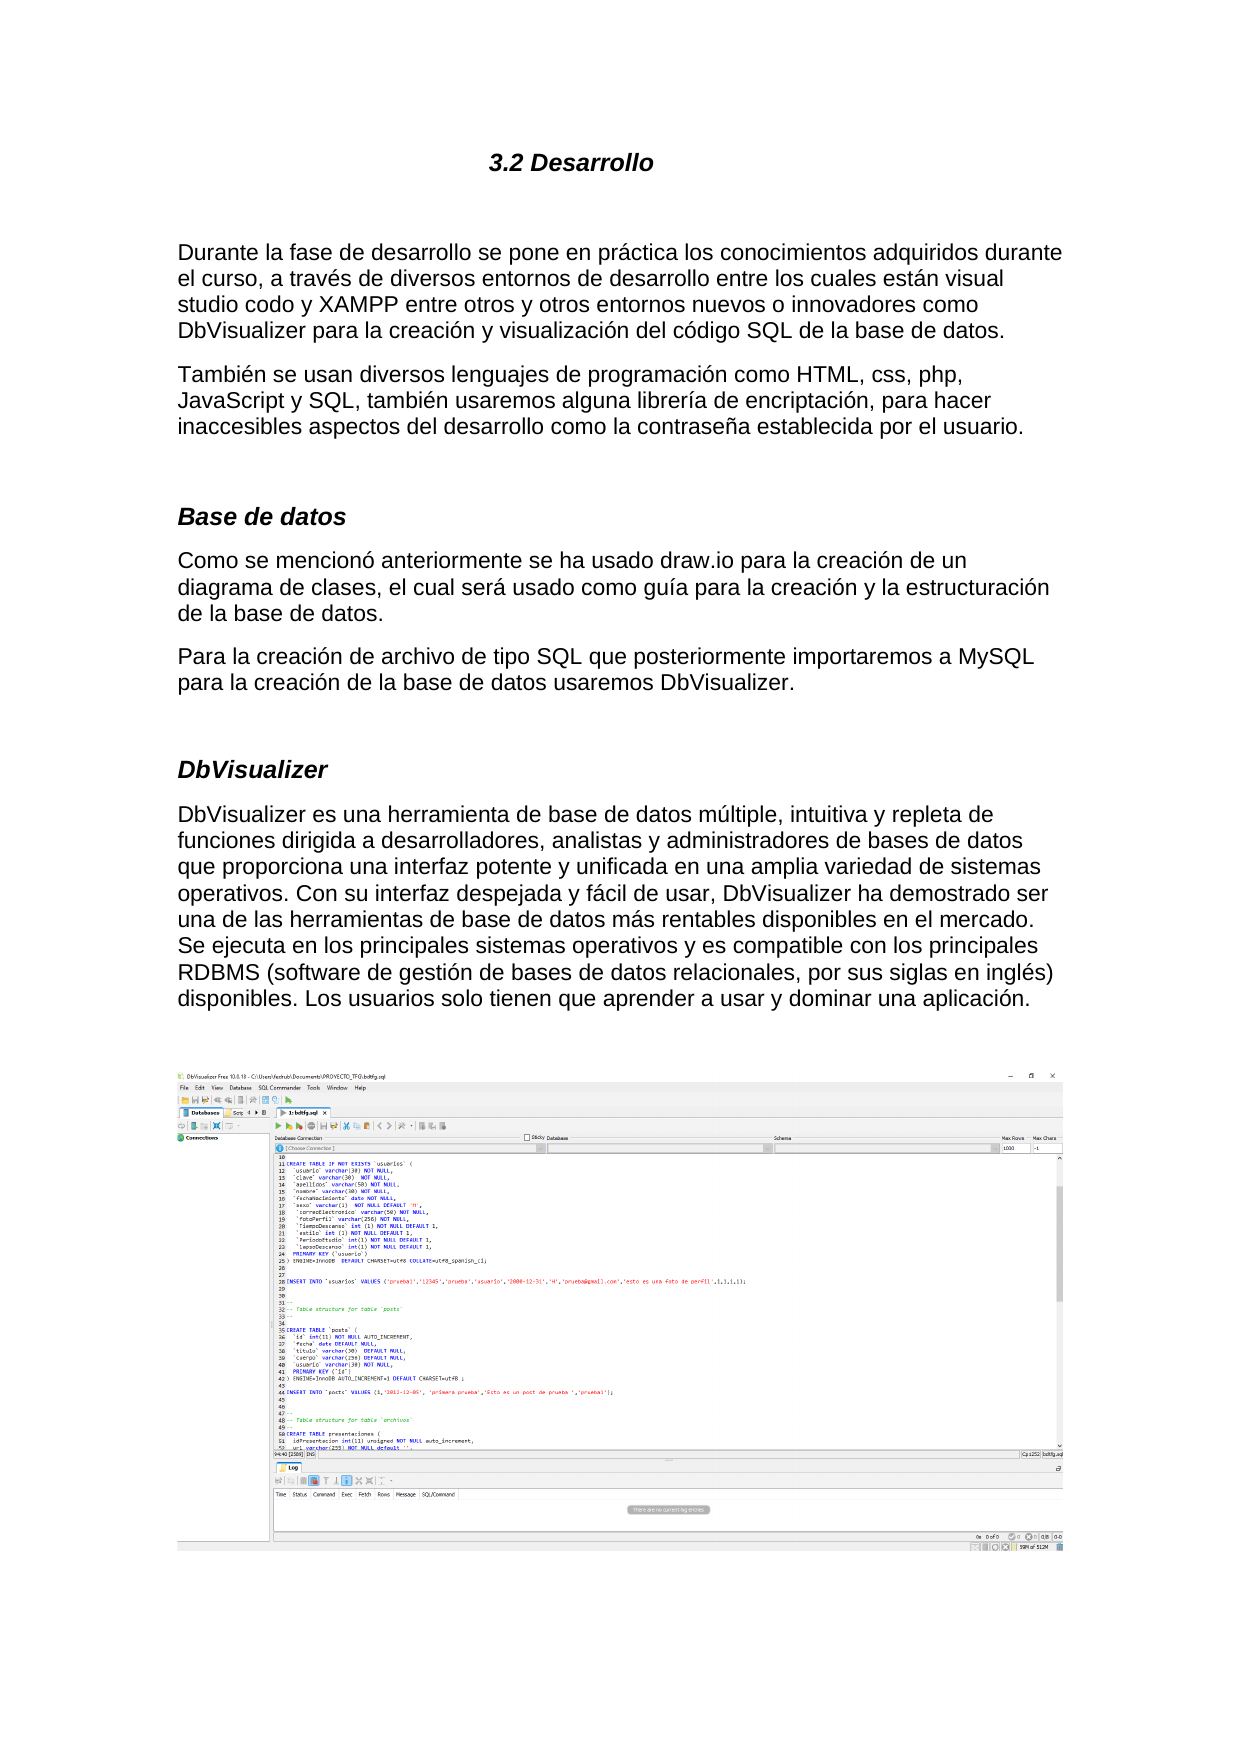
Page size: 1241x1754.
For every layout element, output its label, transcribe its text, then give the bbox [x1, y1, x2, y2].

text DbVisualizer [177, 755, 1063, 784]
text DbVisualizer es una herramienta de base de datos múltiple, intuitiva y repleta de funciones dirigida a desarrolladores, analistas y administradores de bases de datos que proporciona una interfaz potente y unificada en una amplia variedad de sistemas operativos. Con su interfaz despejada y fácil de usar, DbVisualizer ha demostrado ser una de las herramientas de base de datos más rentables disponibles en el mercado. Se ejecuta en los principales sistemas operativos y es compatible con los principales RDBMS (software de gestión de bases de datos relacionales, por sus siglas en inglés) disponibles. Los usuarios solo tienen que aprender a usar y dominar una aplicación. [177, 801, 1063, 1011]
text También se usan diversos lenguajes de programación como HTML, css, php, JavaScript y SQL, también usaremos alguna librería de encriptación, para hacer inaccesibles aspectos del desarrollo como la contraseña establecida por el usuario. [177, 361, 1063, 439]
text Para la creación de archivo de tipo SQL que posteriormente importaremos a MySQL para la creación de la base de datos usaremos DbVisualizer. [177, 643, 1063, 696]
text Base de datos [177, 502, 1063, 530]
text 3.2 Desarrollo [325, 148, 1063, 176]
text Durante la fase de desarrollo se pone en práctica los conocimientos adquiridos durante el curso, a través de diversos entornos de desarrollo entre los cuales están visual studio codo y XAMPP entre otros y otros entornos nuevos o innovadores como DbVisualizer para la creación y visualización del código SQL de la base de datos. [177, 238, 1063, 344]
text Como se mencionó anteriormente se ha usado draw.io para la creación de un diagrama de clases, el cual será usado como guía para la creación y la estructuración de la base de datos. [177, 547, 1063, 626]
